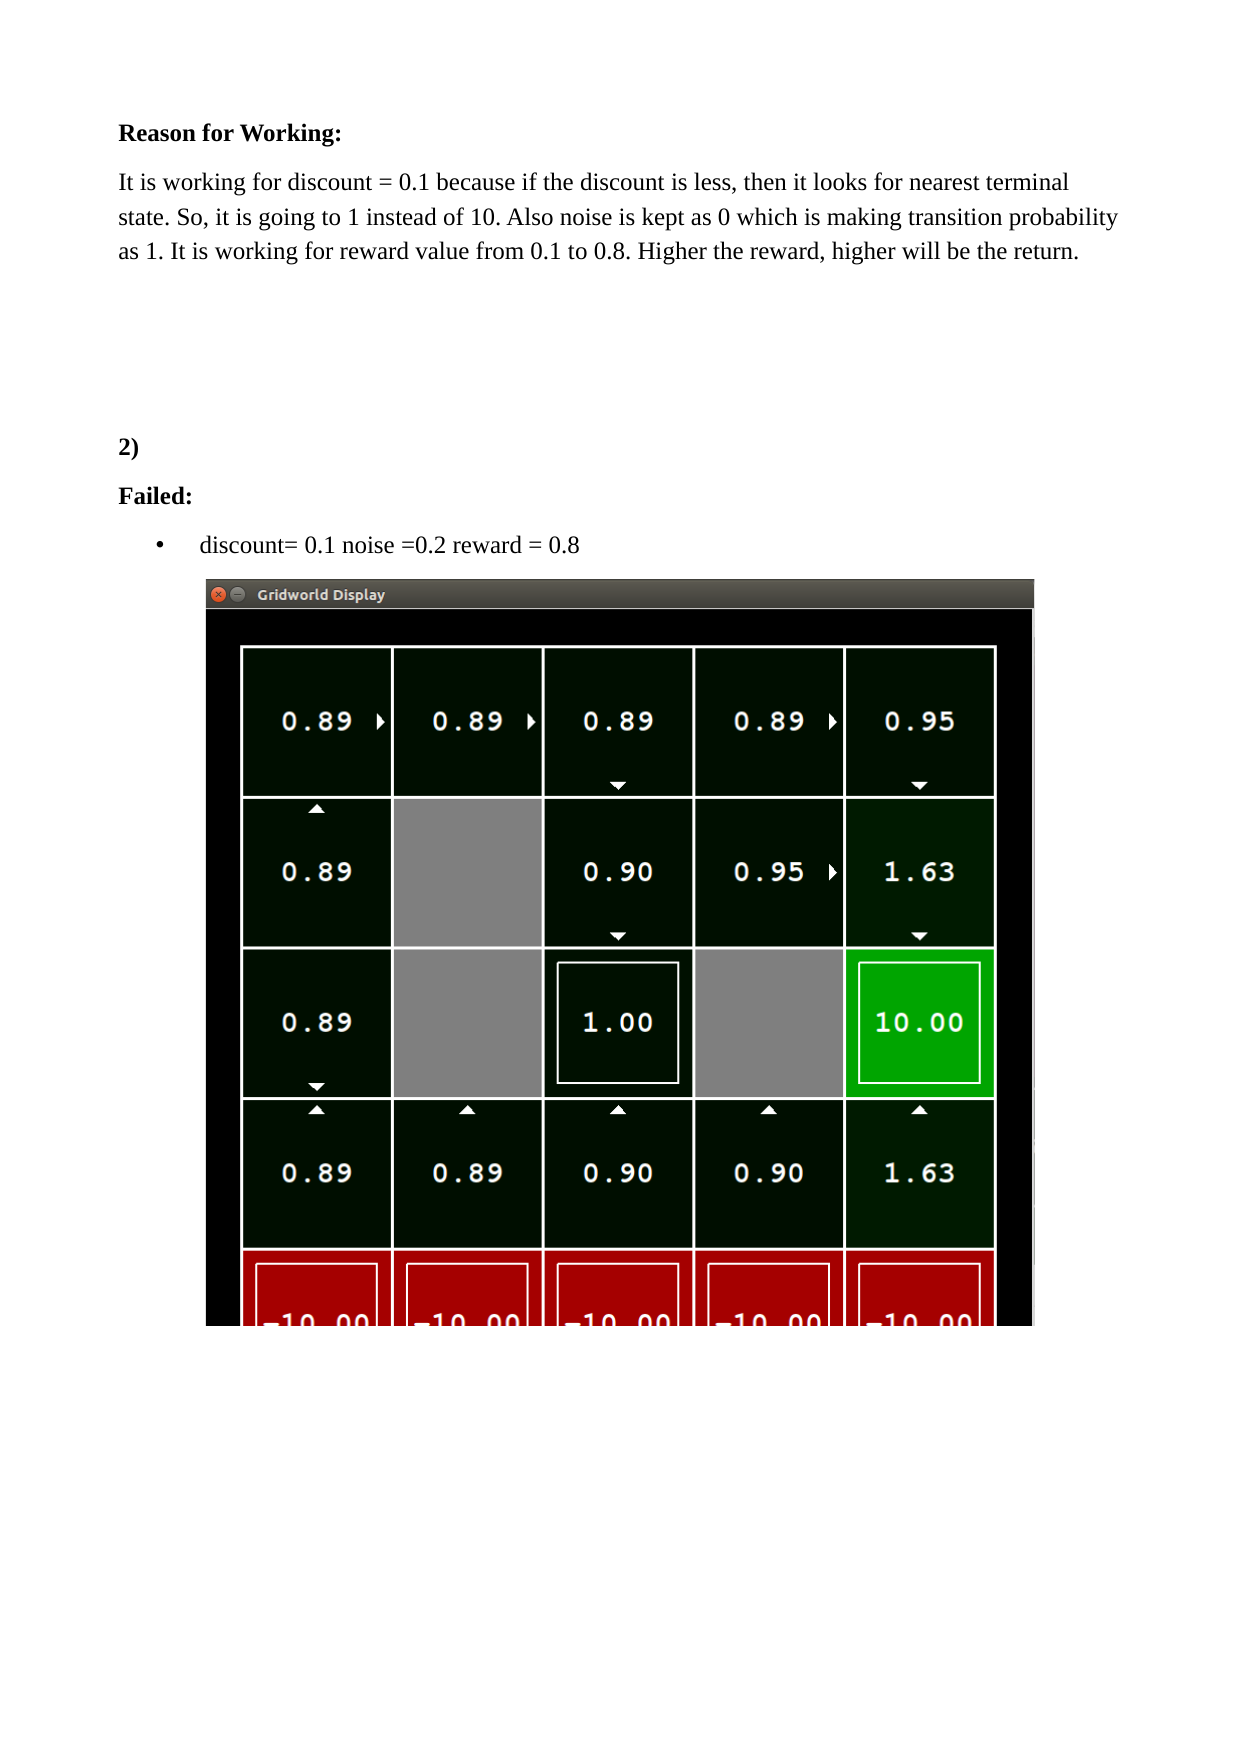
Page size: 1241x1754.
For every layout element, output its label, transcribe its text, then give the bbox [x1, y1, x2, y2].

text Failed: [118, 481, 1122, 510]
text It is working for discount = 0.1 because if the discount is less, then it looks for nearest terminal state. So, it is going to 1 instead of 10. Also noise is kept as 0 which is making transition probability as 1. It is working for reward value from 0.1 to 0.8. Higher the reward, higher will be the return. [118, 167, 1122, 265]
list discount= 0.1 noise =0.2 reward = 0.8 [156, 531, 1122, 559]
picture [205, 579, 1035, 1326]
text Reason for Working: [118, 118, 1122, 147]
text 2) [118, 432, 1122, 461]
